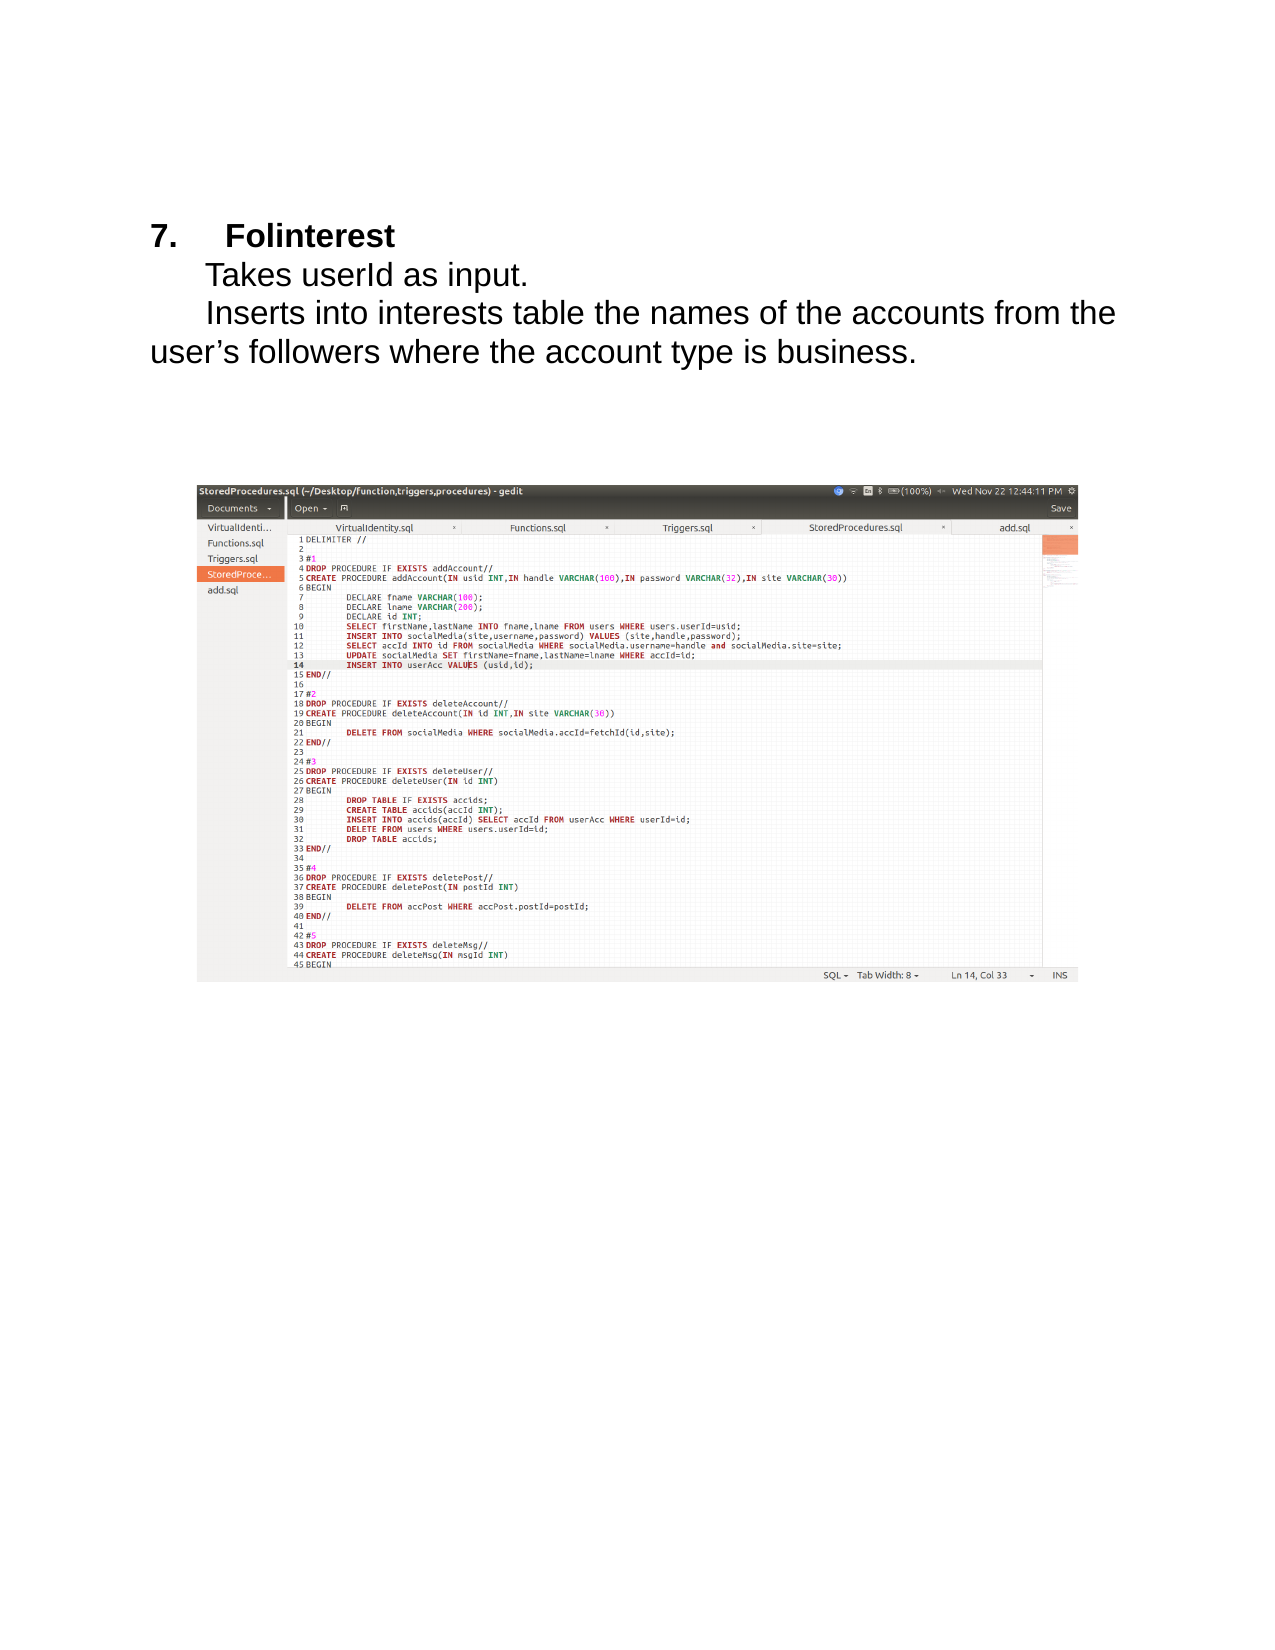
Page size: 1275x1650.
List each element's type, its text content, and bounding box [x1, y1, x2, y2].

picture [196, 485, 1079, 982]
list Takes userId as input. [150, 255, 1125, 293]
list Folinterest [150, 216, 1125, 255]
list Inserts into interests table the names of the accounts from the user’s followers where the account type is business. [150, 293, 1125, 370]
